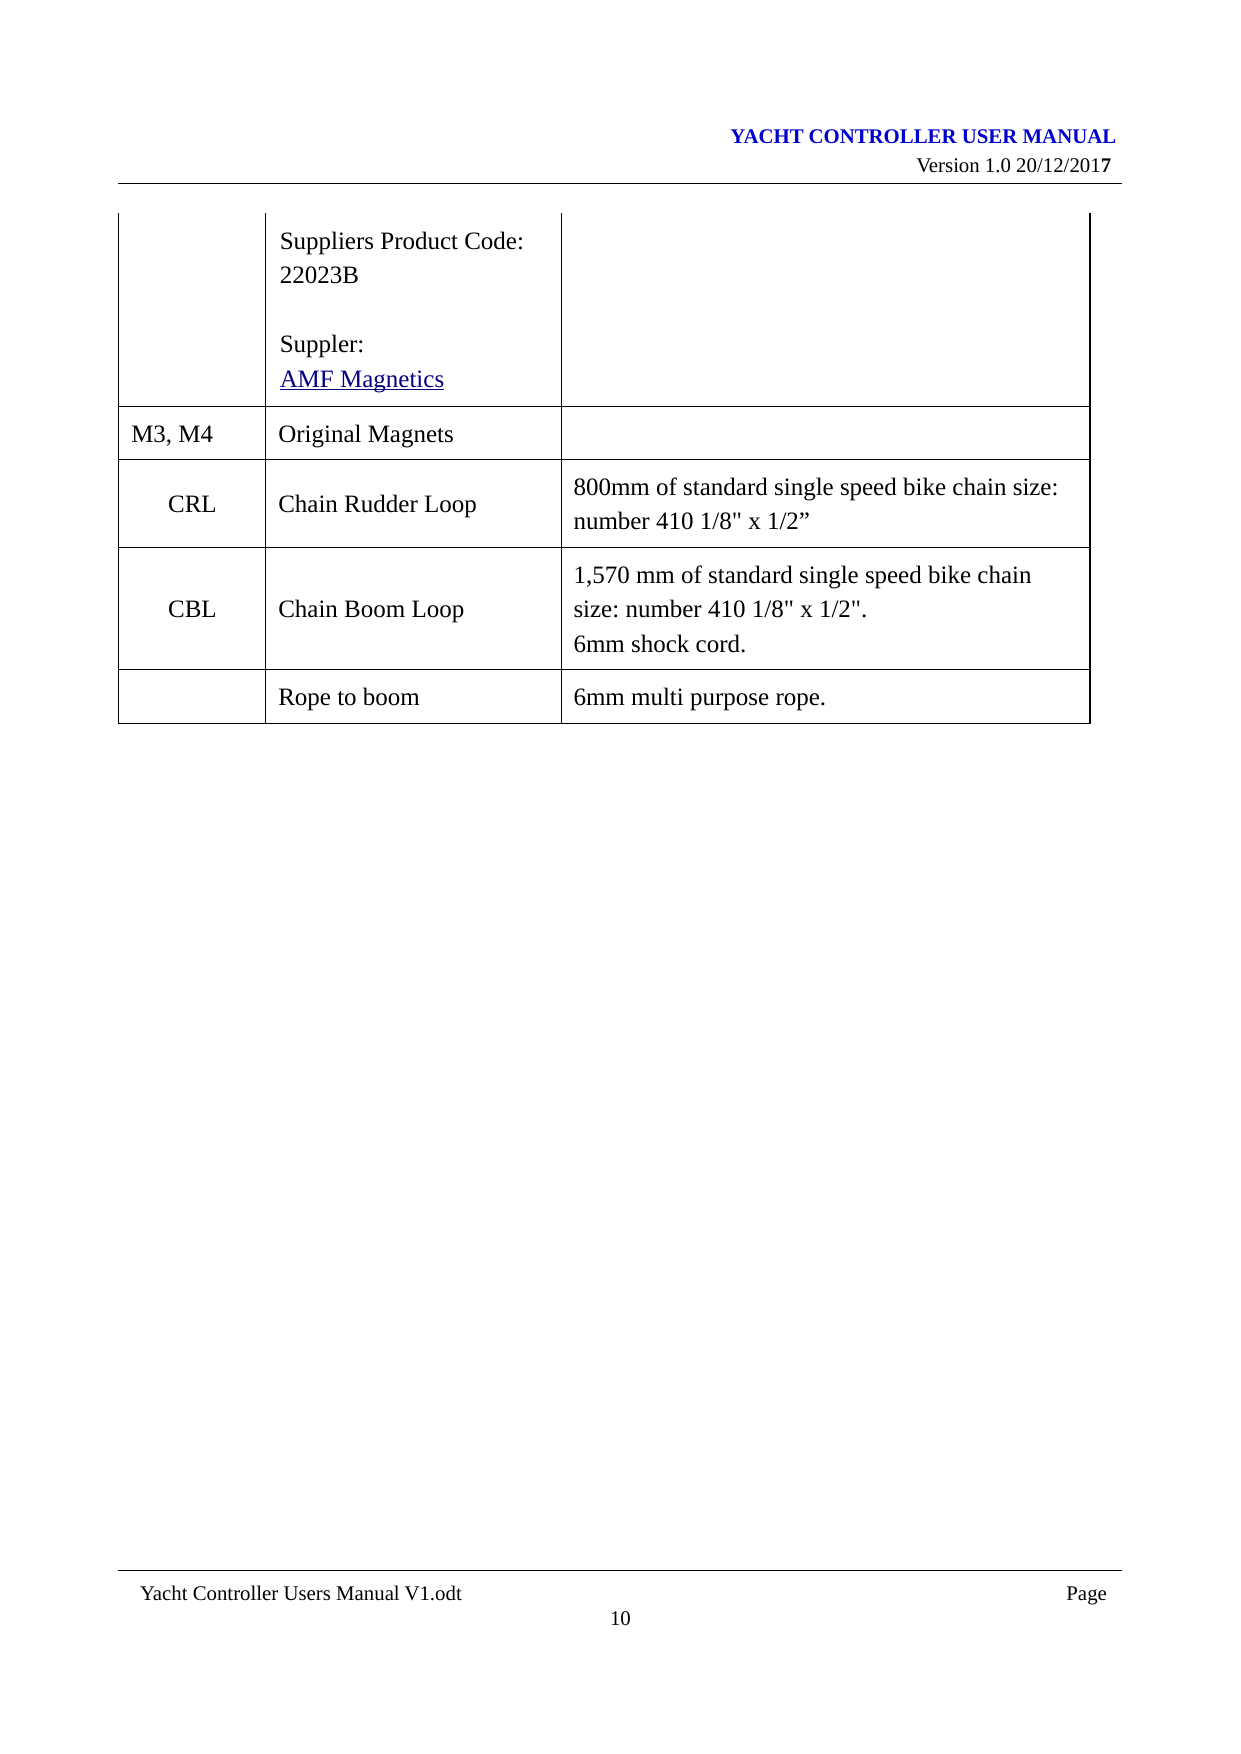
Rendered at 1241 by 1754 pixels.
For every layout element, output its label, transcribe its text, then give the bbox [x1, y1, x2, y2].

table_cell 800mm of standard single speed bike chain size: number 410 1/8" x 1/2” [562, 460, 1089, 547]
table_cell Chain Rudder Loop [266, 460, 561, 547]
table_cell [562, 213, 1089, 406]
table_cell CRL [119, 460, 265, 547]
table_cell Original Magnets [266, 407, 561, 459]
table_cell Suppliers Product Code: 22023B Suppler: AMF Magnetics [266, 213, 561, 406]
table_cell M3, M4 [119, 407, 265, 459]
table_cell [119, 670, 265, 723]
table_cell [562, 407, 1089, 459]
table_cell 1,570 mm of standard single speed bike chain size: number 410 1/8" x 1/2". 6mm shock cord. [562, 548, 1089, 669]
table_cell Rope to boom [266, 670, 561, 723]
table_cell 6mm multi purpose rope. [562, 670, 1089, 723]
table_cell CBL [119, 548, 265, 669]
table_cell Chain Boom Loop [266, 548, 561, 669]
table_cell [119, 213, 265, 406]
